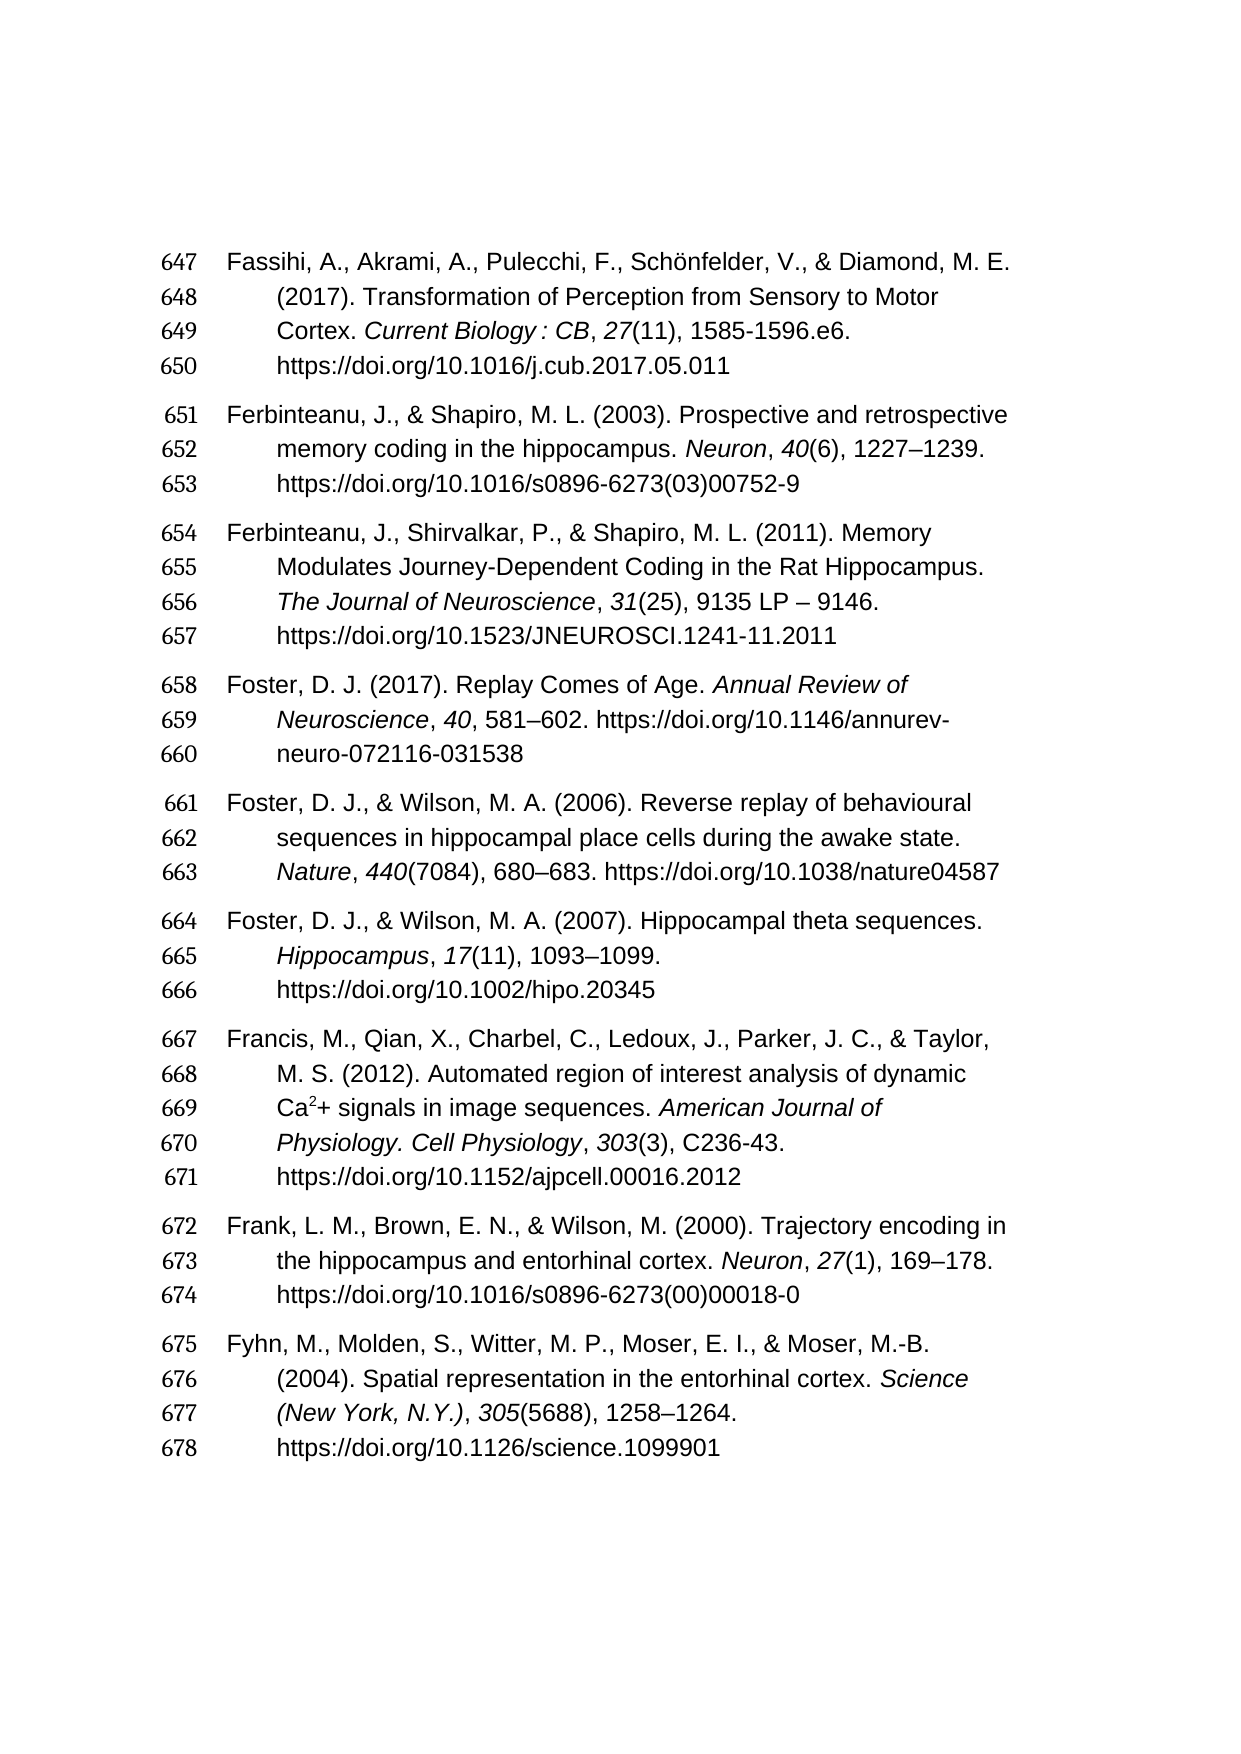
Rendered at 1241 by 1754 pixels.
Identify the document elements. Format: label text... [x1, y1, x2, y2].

text Foster, D. J., & Wilson, M. A. (2007). Hippocampal theta sequences. Hippocampus, 17(11), 1093–1099. https://doi.org/10.1002/hipo.20345 [226, 906, 1014, 1004]
text Frank, L. M., Brown, E. N., & Wilson, M. (2000). Trajectory encoding in the hippocampus and entorhinal cortex. Neuron, 27(1), 169–178. https://doi.org/10.1016/s0896-6273(00)00018-0 [226, 1211, 1014, 1309]
text Fassihi, A., Akrami, A., Pulecchi, F., Schönfelder, V., & Diamond, M. E. (2017). Transformation of Perception from Sensory to Motor Cortex. Current Biology : CB, 27(11), 1585-1596.e6. https://doi.org/10.1016/j.cub.2017.05.011 [226, 247, 1014, 379]
text Fyhn, M., Molden, S., Witter, M. P., Moser, E. I., & Moser, M.-B. (2004). Spatial representation in the entorhinal cortex. Science (New York, N.Y.), 305(5688), 1258–1264. https://doi.org/10.1126/science.1099901 [226, 1329, 1014, 1461]
text Ferbinteanu, J., Shirvalkar, P., & Shapiro, M. L. (2011). Memory Modulates Journey-Dependent Coding in the Rat Hippocampus. The Journal of Neuroscience, 31(25), 9135 LP – 9146. https://doi.org/10.1523/JNEUROSCI.1241-11.2011 [226, 518, 1014, 650]
text Ferbinteanu, J., & Shapiro, M. L. (2003). Prospective and retrospective memory coding in the hippocampus. Neuron, 40(6), 1227–1239. https://doi.org/10.1016/s0896-6273(03)00752-9 [226, 400, 1014, 497]
text Foster, D. J., & Wilson, M. A. (2006). Reverse replay of behavioural sequences in hippocampal place cells during the awake state. Nature, 440(7084), 680–683. https://doi.org/10.1038/nature04587 [226, 788, 1014, 886]
text Foster, D. J. (2017). Replay Comes of Age. Annual Review of Neuroscience, 40, 581–602. https://doi.org/10.1146/annurev-neuro-072116-031538 [226, 670, 1014, 768]
text Francis, M., Qian, X., Charbel, C., Ledoux, J., Parker, J. C., & Taylor, M. S. (2012). Automated region of interest analysis of dynamic Ca2+ signals in image sequences. American Journal of Physiology. Cell Physiology, 303(3), C236-43. https://doi.org/10.1152/ajpcell.00016.2012 [226, 1024, 1014, 1191]
